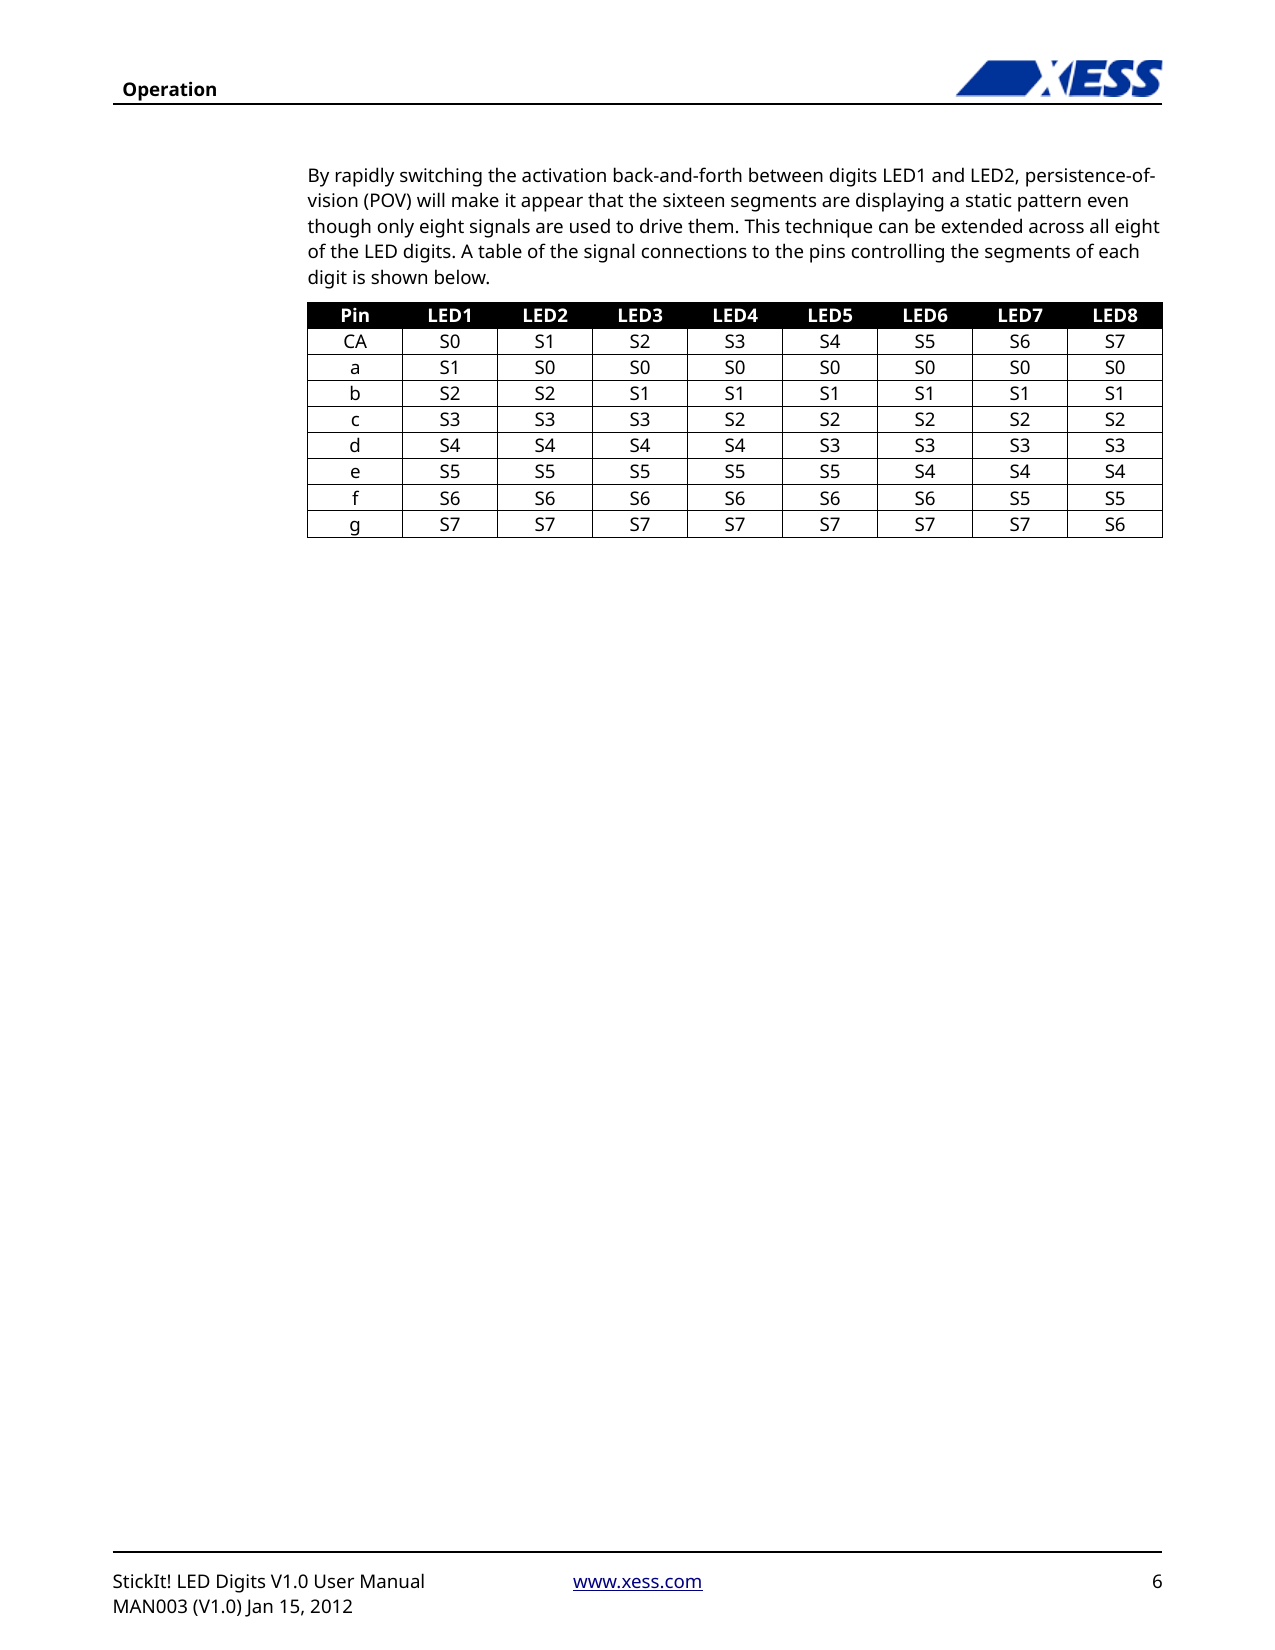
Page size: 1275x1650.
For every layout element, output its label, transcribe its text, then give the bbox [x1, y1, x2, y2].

table_cell S5 [593, 459, 687, 484]
table_cell S7 [403, 511, 497, 536]
table_cell S3 [403, 407, 497, 432]
table_cell S4 [783, 329, 877, 354]
table_cell S5 [498, 459, 592, 484]
table_cell S3 [688, 329, 782, 354]
table_cell S4 [688, 433, 782, 458]
table_cell a [308, 355, 402, 380]
table_cell S0 [878, 355, 972, 380]
table_cell S1 [783, 381, 877, 406]
table_cell b [308, 381, 402, 406]
table_cell S3 [1068, 433, 1162, 458]
table_cell S6 [403, 485, 497, 510]
table_cell S0 [783, 355, 877, 380]
table_cell S0 [1068, 355, 1162, 380]
table_cell S1 [403, 355, 497, 380]
table_cell S3 [973, 433, 1067, 458]
table_cell S1 [498, 329, 592, 354]
table_cell S6 [688, 485, 782, 510]
text By rapidly switching the activation back-and-forth between digits LED1 and LED2, persistence-of-vision (POV) will make it appear that the sixteen segments are displaying a static pattern even though only eight signals are used to drive them. This technique can be extended across all eight of the LED digits. A table of the signal connections to the pins controlling the segments of each digit is shown below. [307, 162, 1162, 289]
table_cell S1 [973, 381, 1067, 406]
table_cell S7 [973, 511, 1067, 536]
table_cell S3 [878, 433, 972, 458]
table_cell g [308, 511, 402, 536]
table_cell S1 [593, 381, 687, 406]
table_cell S6 [1068, 511, 1162, 536]
table_cell S1 [878, 381, 972, 406]
table_cell S7 [878, 511, 972, 536]
table_cell S5 [403, 459, 497, 484]
table_cell S3 [783, 433, 877, 458]
table_cell S6 [878, 485, 972, 510]
table_cell S2 [1068, 407, 1162, 432]
table_cell S0 [973, 355, 1067, 380]
table_cell S7 [498, 511, 592, 536]
table_cell S2 [688, 407, 782, 432]
table_cell S6 [783, 485, 877, 510]
picture [955, 60, 1163, 97]
table_cell S0 [688, 355, 782, 380]
table_cell e [308, 459, 402, 484]
table_cell S4 [403, 433, 497, 458]
table_cell S6 [973, 329, 1067, 354]
table_cell d [308, 433, 402, 458]
table_cell S1 [1068, 381, 1162, 406]
table_cell S5 [973, 485, 1067, 510]
table_cell S2 [498, 381, 592, 406]
table_cell S4 [593, 433, 687, 458]
table_cell S5 [783, 459, 877, 484]
table_cell S3 [498, 407, 592, 432]
table_cell S7 [593, 511, 687, 536]
table_cell S0 [593, 355, 687, 380]
table_cell S3 [593, 407, 687, 432]
table_cell S6 [498, 485, 592, 510]
table_cell S6 [593, 485, 687, 510]
table_cell S5 [878, 329, 972, 354]
table_cell S2 [783, 407, 877, 432]
table_cell S7 [783, 511, 877, 536]
table_cell S0 [498, 355, 592, 380]
table_cell S5 [1068, 485, 1162, 510]
table_cell S5 [688, 459, 782, 484]
table_cell f [308, 485, 402, 510]
table_cell S2 [593, 329, 687, 354]
table_cell S2 [973, 407, 1067, 432]
table_cell S4 [878, 459, 972, 484]
table_cell S7 [688, 511, 782, 536]
table_cell S7 [1068, 329, 1162, 354]
table_cell S4 [498, 433, 592, 458]
table_cell S1 [688, 381, 782, 406]
table_cell S2 [878, 407, 972, 432]
table_cell CA [308, 329, 402, 354]
table_cell S4 [973, 459, 1067, 484]
table_cell c [308, 407, 402, 432]
table_cell S0 [403, 329, 497, 354]
table_cell S4 [1068, 459, 1162, 484]
table_cell S2 [403, 381, 497, 406]
